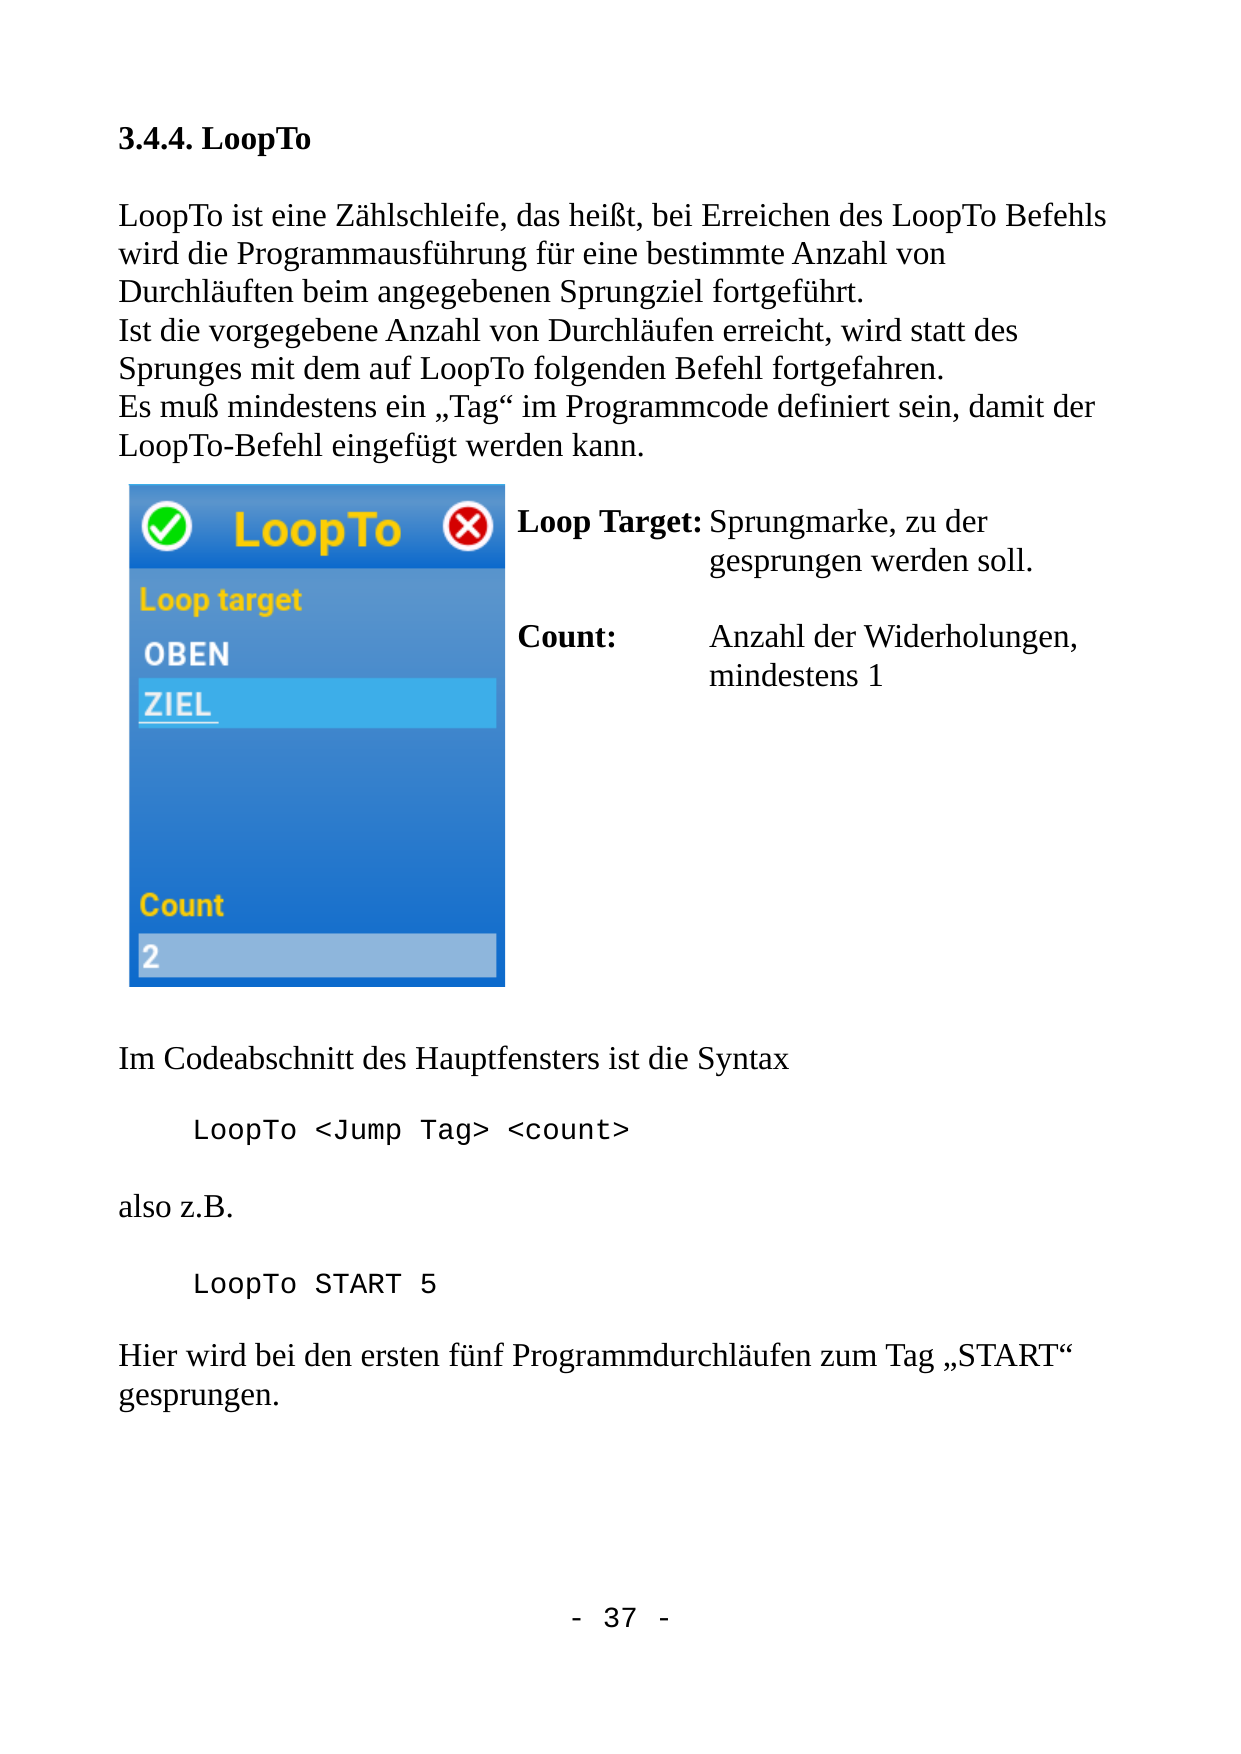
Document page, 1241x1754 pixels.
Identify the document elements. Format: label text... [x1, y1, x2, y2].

picture [128, 484, 506, 987]
text Es muß mindestens ein „Tag“ im Programmcode definiert sein, damit der LoopTo-Befehl eingefügt werden kann. [118, 386, 1122, 463]
text Ist die vorgegebene Anzahl von Durchläufen erreicht, wird statt des Sprunges mit dem auf LoopTo folgenden Befehl fortgefahren. [118, 310, 1122, 386]
text Count: Anzahl der Widerholungen, mindestens 1 [506, 616, 1122, 693]
text 3.4.4. LoopTo [118, 118, 1122, 156]
text LoopTo ist eine Zählschleife, das heißt, bei Erreichen des LoopTo Befehls wird die Programmausführung für eine bestimmte Anzahl von Durchläuften beim angegebenen Sprungziel fortgeführt. [118, 195, 1122, 310]
text Im Codeabschnitt des Hauptfensters ist die Syntax [118, 1038, 1122, 1076]
text LoopTo START 5 [118, 1263, 1122, 1303]
text also z.B. [118, 1186, 1122, 1224]
text Hier wird bei den ersten fünf Programmdurchläufen zum Tag „START“ gesprungen. [118, 1336, 1122, 1412]
text LoopTo <Jump Tag> <count> [118, 1115, 1122, 1148]
text Loop Target: Sprungmarke, zu der gesprungen werden soll. [506, 501, 1122, 578]
